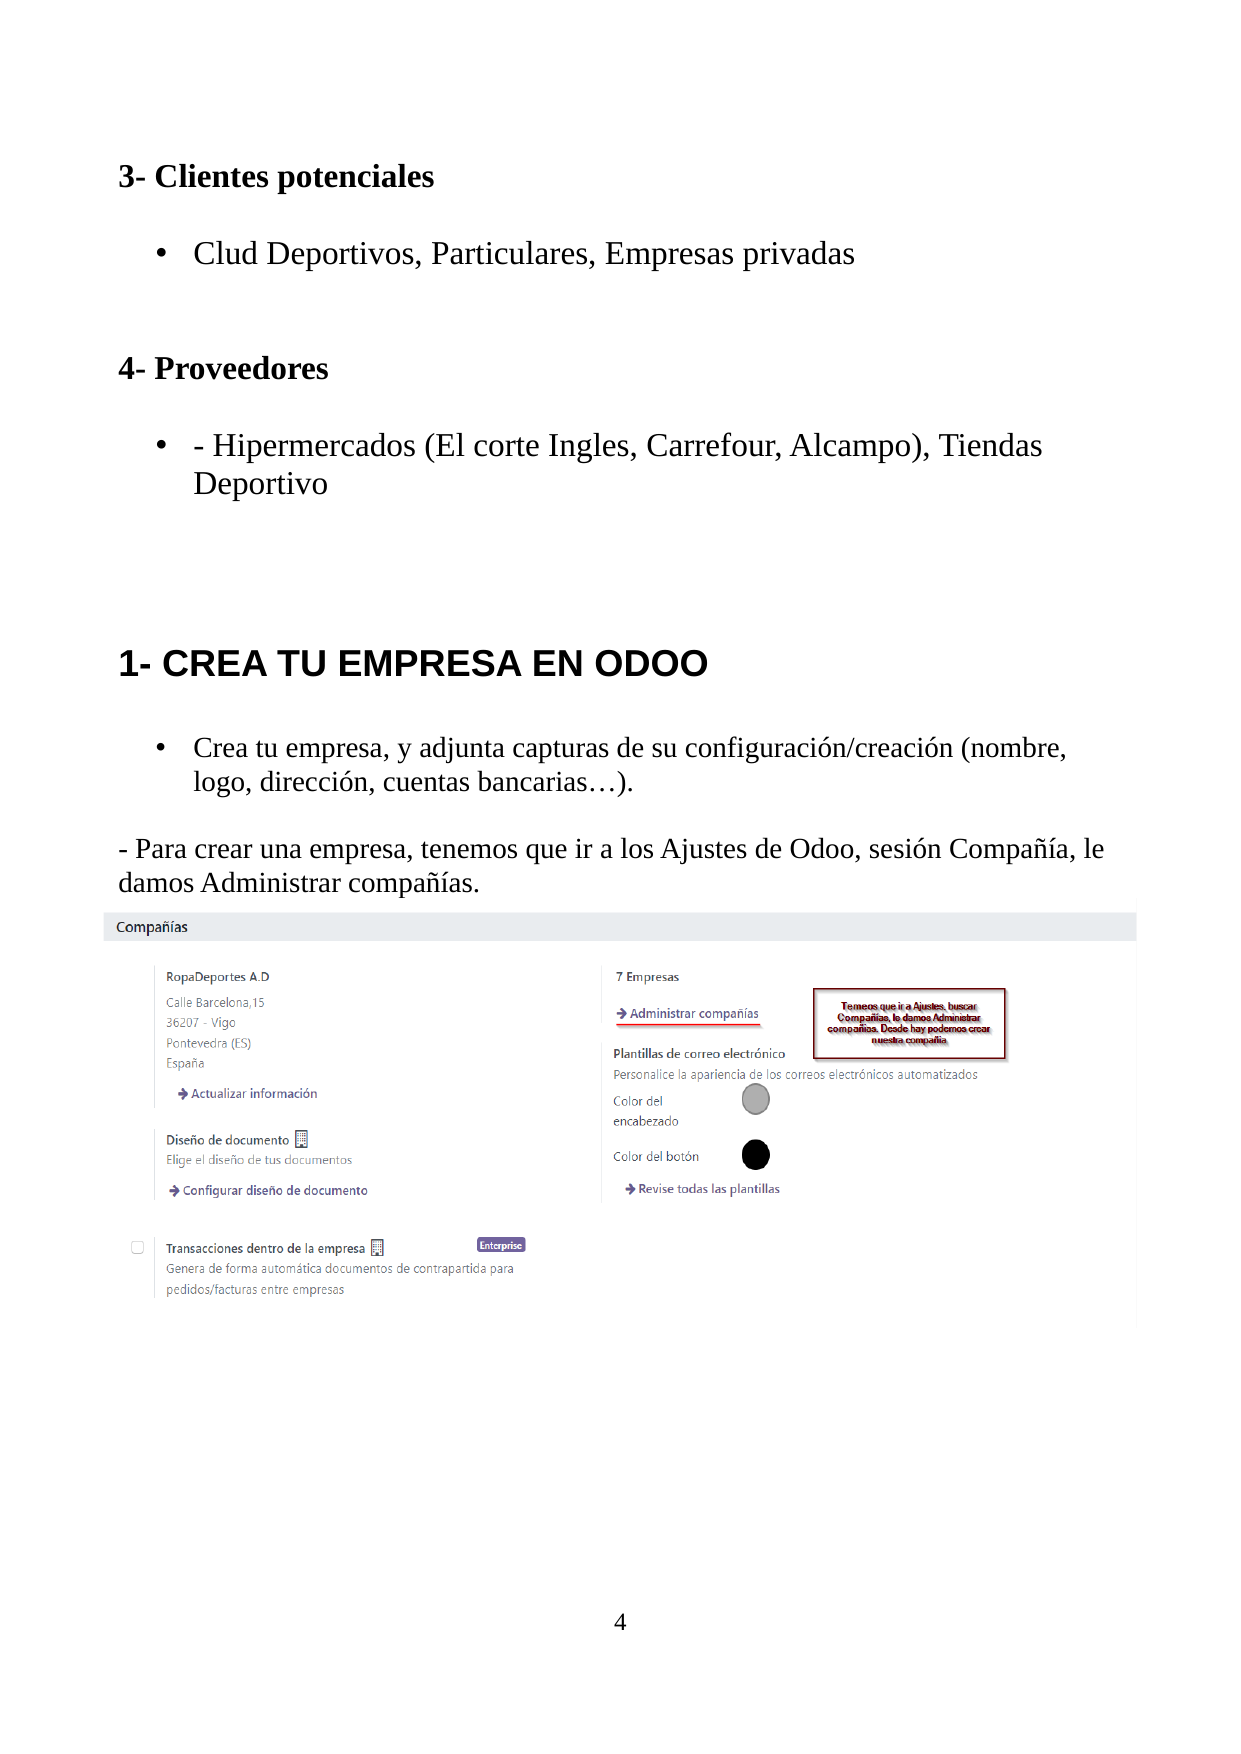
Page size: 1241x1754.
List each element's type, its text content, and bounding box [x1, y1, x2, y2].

picture [103, 898, 1137, 1328]
text - Para crear una empresa, tenemos que ir a los Ajustes de Odoo, sesión Compañía, le damos Administrar compañías. [118, 831, 1122, 898]
text 3- Clientes potenciales [118, 156, 1122, 195]
list - Hipermercados (El corte Ingles, Carrefour, Alcampo), Tiendas Deportivo [156, 425, 1122, 501]
list Clud Deportivos, Particulares, Empresas privadas [156, 233, 1122, 271]
text 4- Proveedores [118, 348, 1122, 386]
subtitle 1- CREA TU EMPRESA EN ODOO [118, 641, 1122, 684]
list Crea tu empresa, y adjunta capturas de su configuración/creación (nombre, [156, 731, 1122, 764]
list logo, dirección, cuentas bancarias…). [156, 764, 1122, 798]
